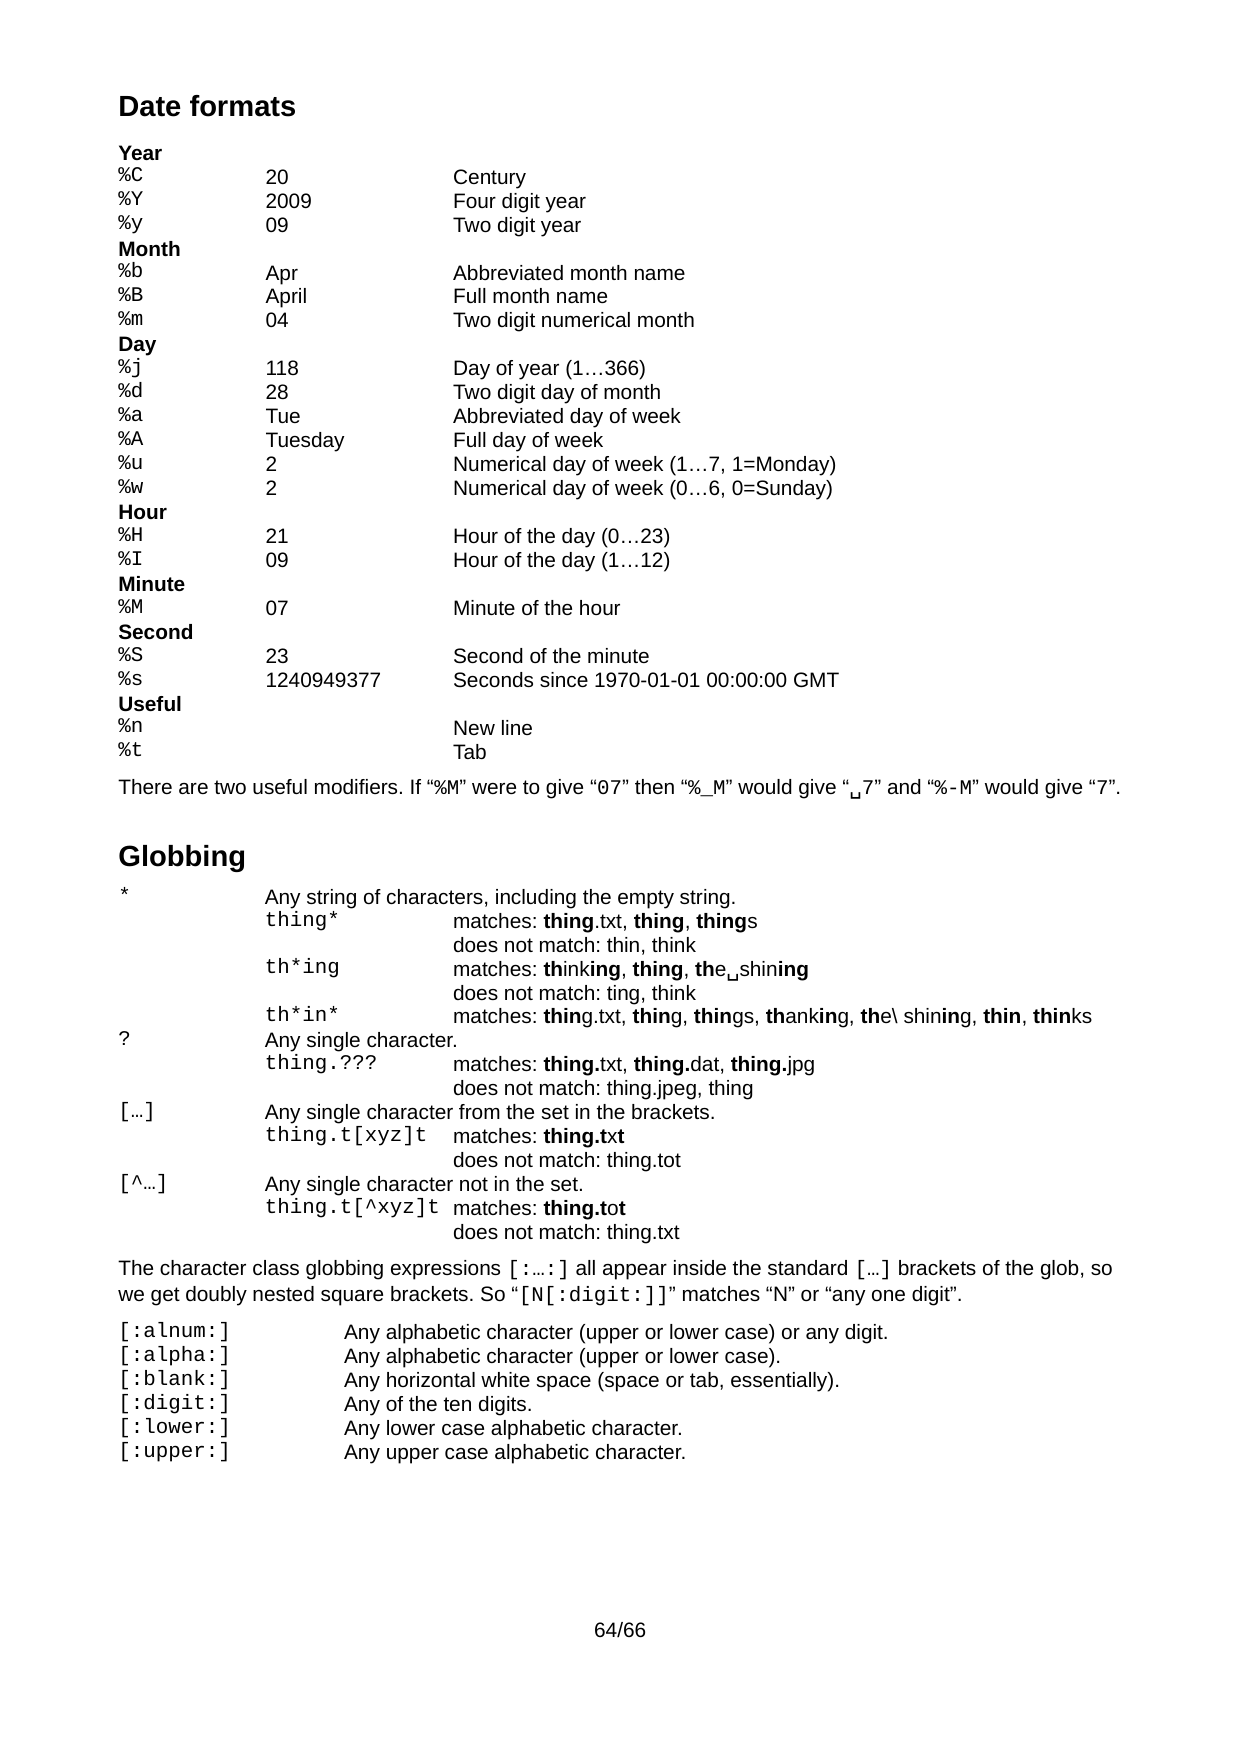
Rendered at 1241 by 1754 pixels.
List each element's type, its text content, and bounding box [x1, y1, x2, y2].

table_cell %w [118, 476, 265, 500]
table_cell thing* [265, 909, 453, 932]
table_header [453, 141, 1122, 164]
table_cell [265, 1220, 453, 1244]
table_cell matches: thing.txt, thing.dat, thing.jpg [453, 1052, 1122, 1076]
table_cell Minute of the hour [453, 596, 1122, 620]
table_cell Full month name [453, 284, 1122, 308]
table_cell Any horizontal white space (space or tab, essentially). [344, 1368, 1122, 1392]
table_cell Hour of the day (1…12) [453, 548, 1122, 572]
table_cell Second [118, 620, 265, 644]
table_cell Day [118, 332, 265, 356]
table_cell 23 [265, 644, 453, 668]
table_cell Any single character. [265, 1028, 1122, 1052]
table_cell [118, 956, 264, 980]
table_cell does not match: thing.txt [453, 1220, 1122, 1244]
table_cell Seconds since 1970-01-01 00:00:00 GMT [453, 668, 1122, 692]
table_cell ? [118, 1028, 264, 1052]
table_cell [453, 332, 1122, 356]
text There are two useful modifiers. If “%M” were to give “07” then “%_M” would give “␣7” and “%-M” would give “7”. [118, 775, 1122, 801]
table_cell 07 [265, 596, 453, 620]
table_cell [118, 1052, 264, 1076]
table_cell th*in* [265, 1004, 453, 1028]
table_cell [:upper:] [118, 1440, 344, 1464]
table_cell 04 [265, 308, 453, 332]
table_cell 1240949377 [265, 668, 453, 692]
table_cell does not match: ting, think [453, 980, 1122, 1004]
table_cell [118, 1004, 264, 1028]
table_cell [265, 933, 453, 956]
table_cell Any lower case alphabetic character. [344, 1416, 1122, 1440]
table_cell does not match: thin, think [453, 933, 1122, 956]
table_cell [:alpha:] [118, 1344, 344, 1368]
table_cell %B [118, 284, 265, 308]
table_cell %j [118, 356, 265, 380]
table_cell %Y [118, 189, 265, 212]
table_cell Century [453, 165, 1122, 188]
table_cell [265, 1076, 453, 1100]
table_cell %M [118, 596, 265, 620]
table_cell Tue [265, 404, 453, 428]
table_cell does not match: thing.tot [453, 1148, 1122, 1172]
table_cell 21 [265, 524, 453, 548]
table_cell [265, 716, 453, 739]
table_cell %H [118, 524, 265, 548]
table_cell Tab [453, 740, 1122, 763]
table_cell matches: thing.txt, thing, things [453, 909, 1122, 932]
table_cell [265, 236, 453, 260]
table_cell 118 [265, 356, 453, 380]
table_cell 2 [265, 476, 453, 500]
table_cell [453, 620, 1122, 644]
table_cell matches: thing.txt, thing, things, thanking, the\ shining, thin, thinks [453, 1004, 1122, 1028]
table_cell 2009 [265, 189, 453, 212]
table_cell Apr [265, 260, 453, 284]
table_cell Any upper case alphabetic character. [344, 1440, 1122, 1464]
table_cell [453, 692, 1122, 716]
table_cell [118, 1220, 264, 1244]
table_cell thing.??? [265, 1052, 453, 1076]
table_header * [118, 885, 264, 908]
table_cell Any alphabetic character (upper or lower case). [344, 1344, 1122, 1368]
table_cell [118, 1124, 264, 1148]
table_cell thing.t[^xyz]t [265, 1196, 453, 1220]
table_cell %A [118, 428, 265, 452]
table_cell [453, 236, 1122, 260]
table_header Any alphabetic character (upper or lower case) or any digit. [344, 1320, 1122, 1344]
table_cell %n [118, 716, 265, 739]
table_cell Second of the minute [453, 644, 1122, 668]
table_cell [453, 572, 1122, 596]
table_cell does not match: thing.jpeg, thing [453, 1076, 1122, 1100]
table_cell %t [118, 740, 265, 763]
table_cell New line [453, 716, 1122, 739]
table_cell [118, 1148, 264, 1172]
table_cell Hour of the day (0…23) [453, 524, 1122, 548]
table_cell [265, 500, 453, 524]
table_cell [265, 572, 453, 596]
table_header [:alnum:] [118, 1320, 344, 1344]
table_cell matches: thing.tot [453, 1196, 1122, 1220]
table_cell 09 [265, 213, 453, 236]
table_cell Day of year (1…366) [453, 356, 1122, 380]
table_cell Numerical day of week (1…7, 1=Monday) [453, 452, 1122, 476]
table_cell […] [118, 1100, 264, 1124]
table_cell 20 [265, 165, 453, 188]
table_header Year [118, 141, 265, 164]
table_cell Numerical day of week (0…6, 0=Sunday) [453, 476, 1122, 500]
table_cell th*ing [265, 956, 453, 980]
table_cell 2 [265, 452, 453, 476]
table_cell Any single character not in the set. [265, 1172, 1122, 1196]
table_cell Tuesday [265, 428, 453, 452]
table_cell [118, 1076, 264, 1100]
table_cell %a [118, 404, 265, 428]
table_cell %I [118, 548, 265, 572]
table_cell %C [118, 165, 265, 188]
table_cell %m [118, 308, 265, 332]
table_cell Two digit numerical month [453, 308, 1122, 332]
text The character class globbing expressions [:…:] all appear inside the standard […] brackets of the glob, so we get doubly nested square brackets. So “[N[:digit:]]” matches “N” or “any one digit”. [118, 1256, 1122, 1307]
table_cell %d [118, 380, 265, 404]
table_cell [118, 1196, 264, 1220]
table_cell thing.t[xyz]t [265, 1124, 453, 1148]
table_cell [265, 692, 453, 716]
table_cell [118, 980, 264, 1004]
table_cell Full day of week [453, 428, 1122, 452]
table_cell Two digit day of month [453, 380, 1122, 404]
table_header [265, 141, 453, 164]
table_cell [265, 980, 453, 1004]
table_cell [^…] [118, 1172, 264, 1196]
table_cell [:lower:] [118, 1416, 344, 1440]
table_cell Hour [118, 500, 265, 524]
table_cell [:digit:] [118, 1392, 344, 1416]
table_cell %u [118, 452, 265, 476]
table_cell Abbreviated month name [453, 260, 1122, 284]
table_cell [265, 332, 453, 356]
table_cell [118, 933, 264, 956]
table_cell matches: thing.txt [453, 1124, 1122, 1148]
table_cell [265, 740, 453, 763]
table_cell 28 [265, 380, 453, 404]
subtitle Date formats [118, 88, 1122, 122]
table_cell Abbreviated day of week [453, 404, 1122, 428]
table_cell %S [118, 644, 265, 668]
table_header Any string of characters, including the empty string. [265, 885, 1122, 908]
table_cell Any single character from the set in the brackets. [265, 1100, 1122, 1124]
table_cell [453, 500, 1122, 524]
table_cell %b [118, 260, 265, 284]
table_cell [265, 620, 453, 644]
table_cell 09 [265, 548, 453, 572]
table_cell Four digit year [453, 189, 1122, 212]
table_cell Any of the ten digits. [344, 1392, 1122, 1416]
table_cell Useful [118, 692, 265, 716]
table_cell [:blank:] [118, 1368, 344, 1392]
table_cell [118, 909, 264, 932]
table_cell Minute [118, 572, 265, 596]
table_cell [265, 1148, 453, 1172]
table_cell matches: thinking, thing, the␣shining [453, 956, 1122, 980]
table_cell April [265, 284, 453, 308]
table_cell %y [118, 213, 265, 236]
table_cell %s [118, 668, 265, 692]
table_cell Two digit year [453, 213, 1122, 236]
subtitle Globbing [118, 838, 1122, 872]
table_cell Month [118, 236, 265, 260]
